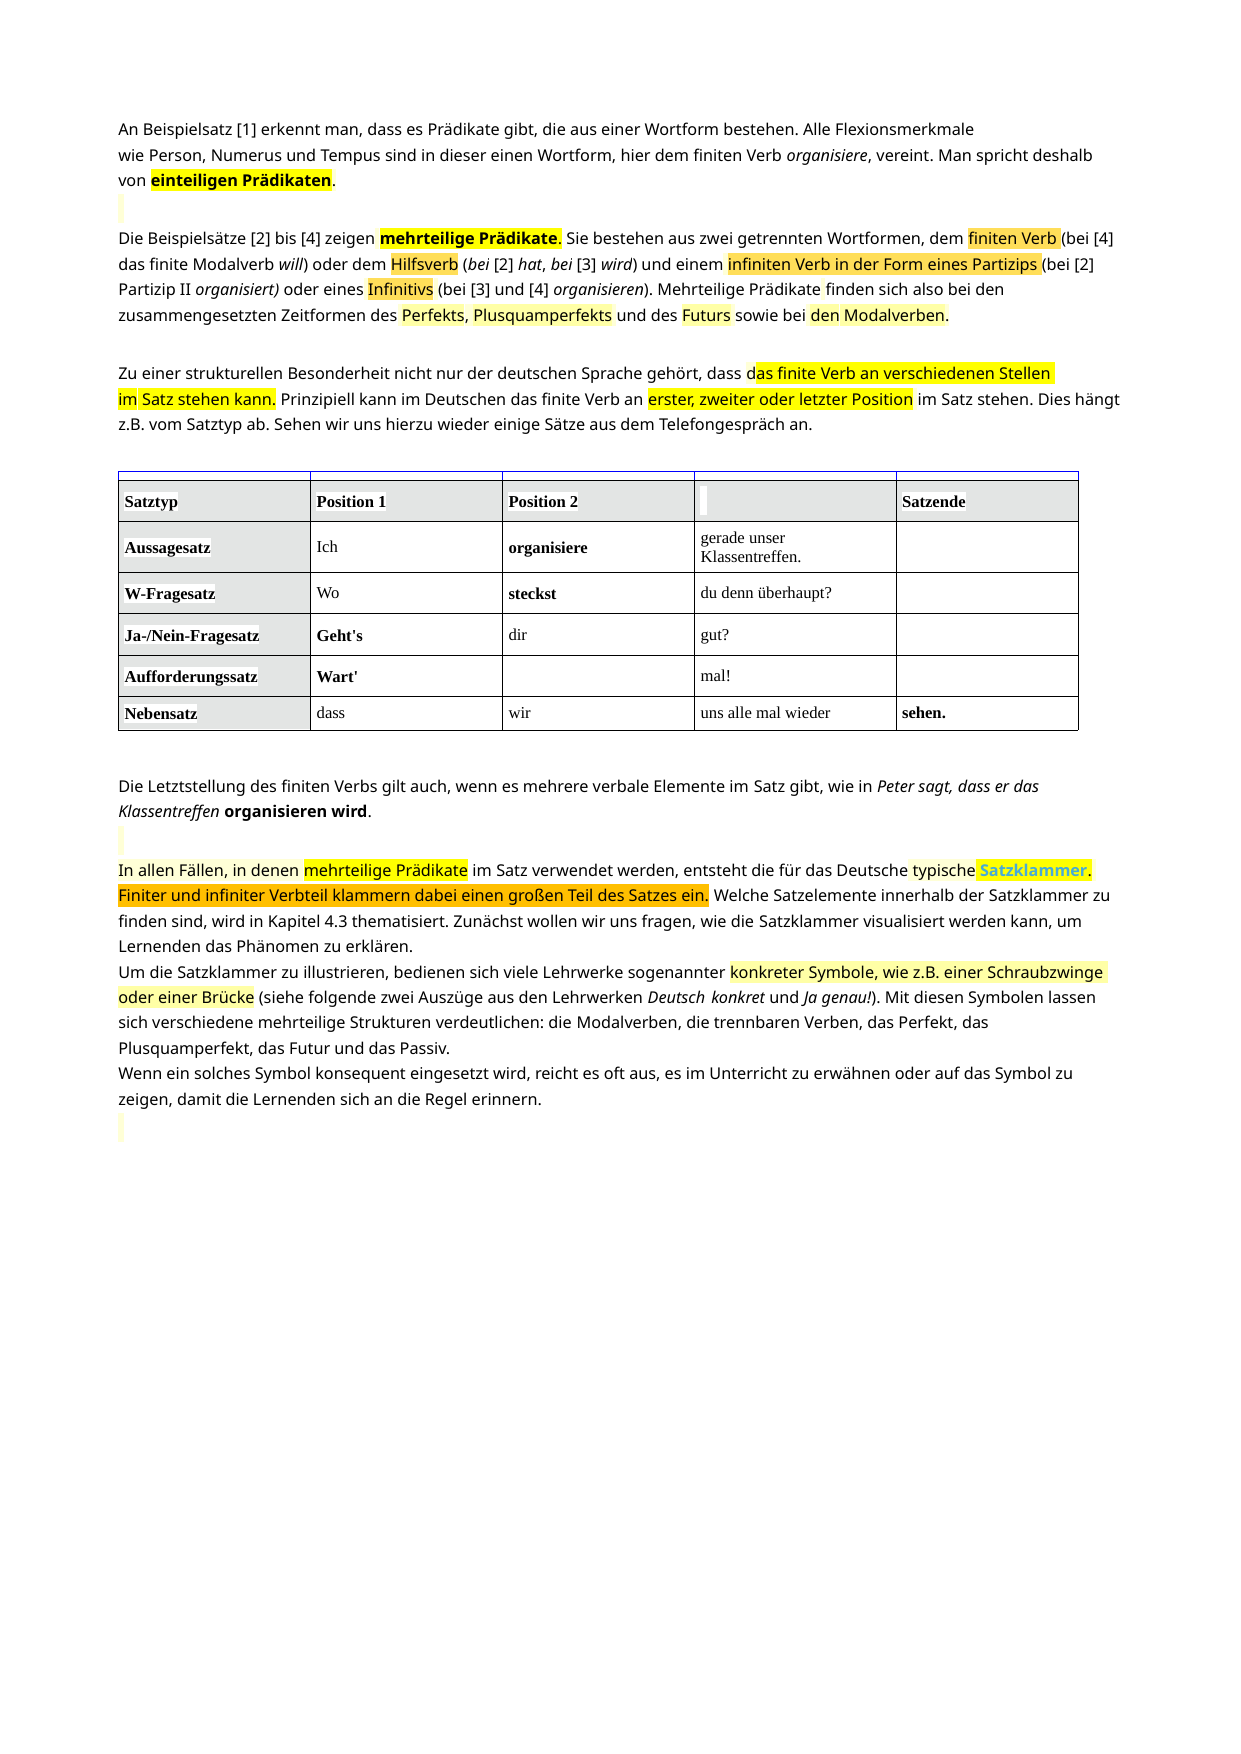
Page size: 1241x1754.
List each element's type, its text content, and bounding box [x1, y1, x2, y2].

table_cell gerade unser Klassentreffen. [695, 522, 896, 572]
table_cell uns alle mal wieder [695, 697, 896, 729]
table_cell [695, 481, 896, 521]
text Wenn ein solches Symbol konsequent eingesetzt wird, reicht es oft aus, es im Unterricht zu erwähnen oder auf das Symbol zu zeigen, damit die Lernenden sich an die Regel erinnern. [118, 1062, 1122, 1110]
text Um die Satzklammer zu illustrieren, bedienen sich viele Lehrwerke sogenannter konkreter Symbole, wie z.B. einer Schraubzwinge oder einer Brücke (siehe folgende zwei Auszüge aus den Lehrwerken Deutsch konkret und Ja genau!). Mit diesen Symbolen lassen sich verschiedene mehrteilige Strukturen verdeutlichen: die Modalverben, die trennbaren Verben, das Perfekt, das Plusquamperfekt, das Futur und das Passiv. [118, 961, 1122, 1059]
text Zu einer strukturellen Besonderheit nicht nur der deutschen Sprache gehört, dass das finite Verb an verschiedenen Stellen im Satz stehen kann. Prinzipiell kann im Deutschen das finite Verb an erster, zweiter oder letzter Position im Satz stehen. Dies hängt z.B. vom Satztyp ab. Sehen wir uns hierzu wieder einige Sätze aus dem Telefongespräch an. [118, 362, 1122, 435]
table_cell Wart' [311, 656, 502, 696]
table_cell sehen. [897, 697, 1078, 729]
table_header [897, 472, 1078, 480]
table_cell [897, 614, 1078, 655]
table_cell wir [503, 697, 694, 729]
table_cell [897, 522, 1078, 572]
table_cell Aufforderungssatz [119, 656, 310, 696]
table_cell Satzende [897, 481, 1078, 521]
table_cell gut? [695, 614, 896, 655]
table_cell Ich [311, 522, 502, 572]
table_cell du denn überhaupt? [695, 573, 896, 613]
table_cell Satztyp [119, 481, 310, 521]
table_header [311, 472, 502, 480]
table_header [503, 472, 694, 480]
table_cell Position 2 [503, 481, 694, 521]
table_cell organisiere [503, 522, 694, 572]
table_cell dir [503, 614, 694, 655]
table_cell Aussagesatz [119, 522, 310, 572]
table_cell Nebensatz [119, 697, 310, 729]
table_cell steckst [503, 573, 694, 613]
table_cell [503, 656, 694, 696]
table_cell [897, 656, 1078, 696]
text Die Letztstellung des finiten Verbs gilt auch, wenn es mehrere verbale Elemente im Satz gibt, wie in Peter sagt, dass er das Klassentreffen organisieren wird. [118, 775, 1122, 823]
text In allen Fällen, in denen mehrteilige Prädikate im Satz verwendet werden, entsteht die für das Deutsche typische Satzklammer. Finiter und infiniter Verbteil klammern dabei einen großen Teil des Satzes ein. Welche Satzelemente innerhalb der Satzklammer zu finden sind, wird in Kapitel 4.3 thematisiert. Zunächst wollen wir uns fragen, wie die Satzklammer visualisiert werden kann, um Lernenden das Phänomen zu erklären. [118, 859, 1122, 957]
table_cell dass [311, 697, 502, 729]
table_cell mal! [695, 656, 896, 696]
table_cell Wo [311, 573, 502, 613]
text An Beispielsatz [1] erkennt man, dass es Prädikate gibt, die aus einer Wortform bestehen. Alle Flexionsmerkmale wie Person, Numerus und Tempus sind in dieser einen Wortform, hier dem finiten Verb organisiere, vereint. Man spricht deshalb von einteiligen Prädikaten. [118, 118, 1122, 191]
table_header [119, 472, 310, 480]
table_cell Geht's [311, 614, 502, 655]
table_cell W-Fragesatz [119, 573, 310, 613]
table_cell Ja-/Nein-Fragesatz [119, 614, 310, 655]
table_header [695, 472, 896, 480]
table_cell Position 1 [311, 481, 502, 521]
table_cell [897, 573, 1078, 613]
text Die Beispielsätze [2] bis [4] zeigen mehrteilige Prädikate. Sie bestehen aus zwei getrennten Wortformen, dem finiten Verb (bei [4] das finite Modalverb will) oder dem Hilfsverb (bei [2] hat, bei [3] wird) und einem infiniten Verb in der Form eines Partizips (bei [2] Partizip II organisiert) oder eines Infinitivs (bei [3] und [4] organisieren). Mehrteilige Prädikate finden sich also bei den zusammengesetzten Zeitformen des Perfekts, Plusquamperfekts und des Futurs sowie bei den Modalverben. [118, 227, 1122, 326]
